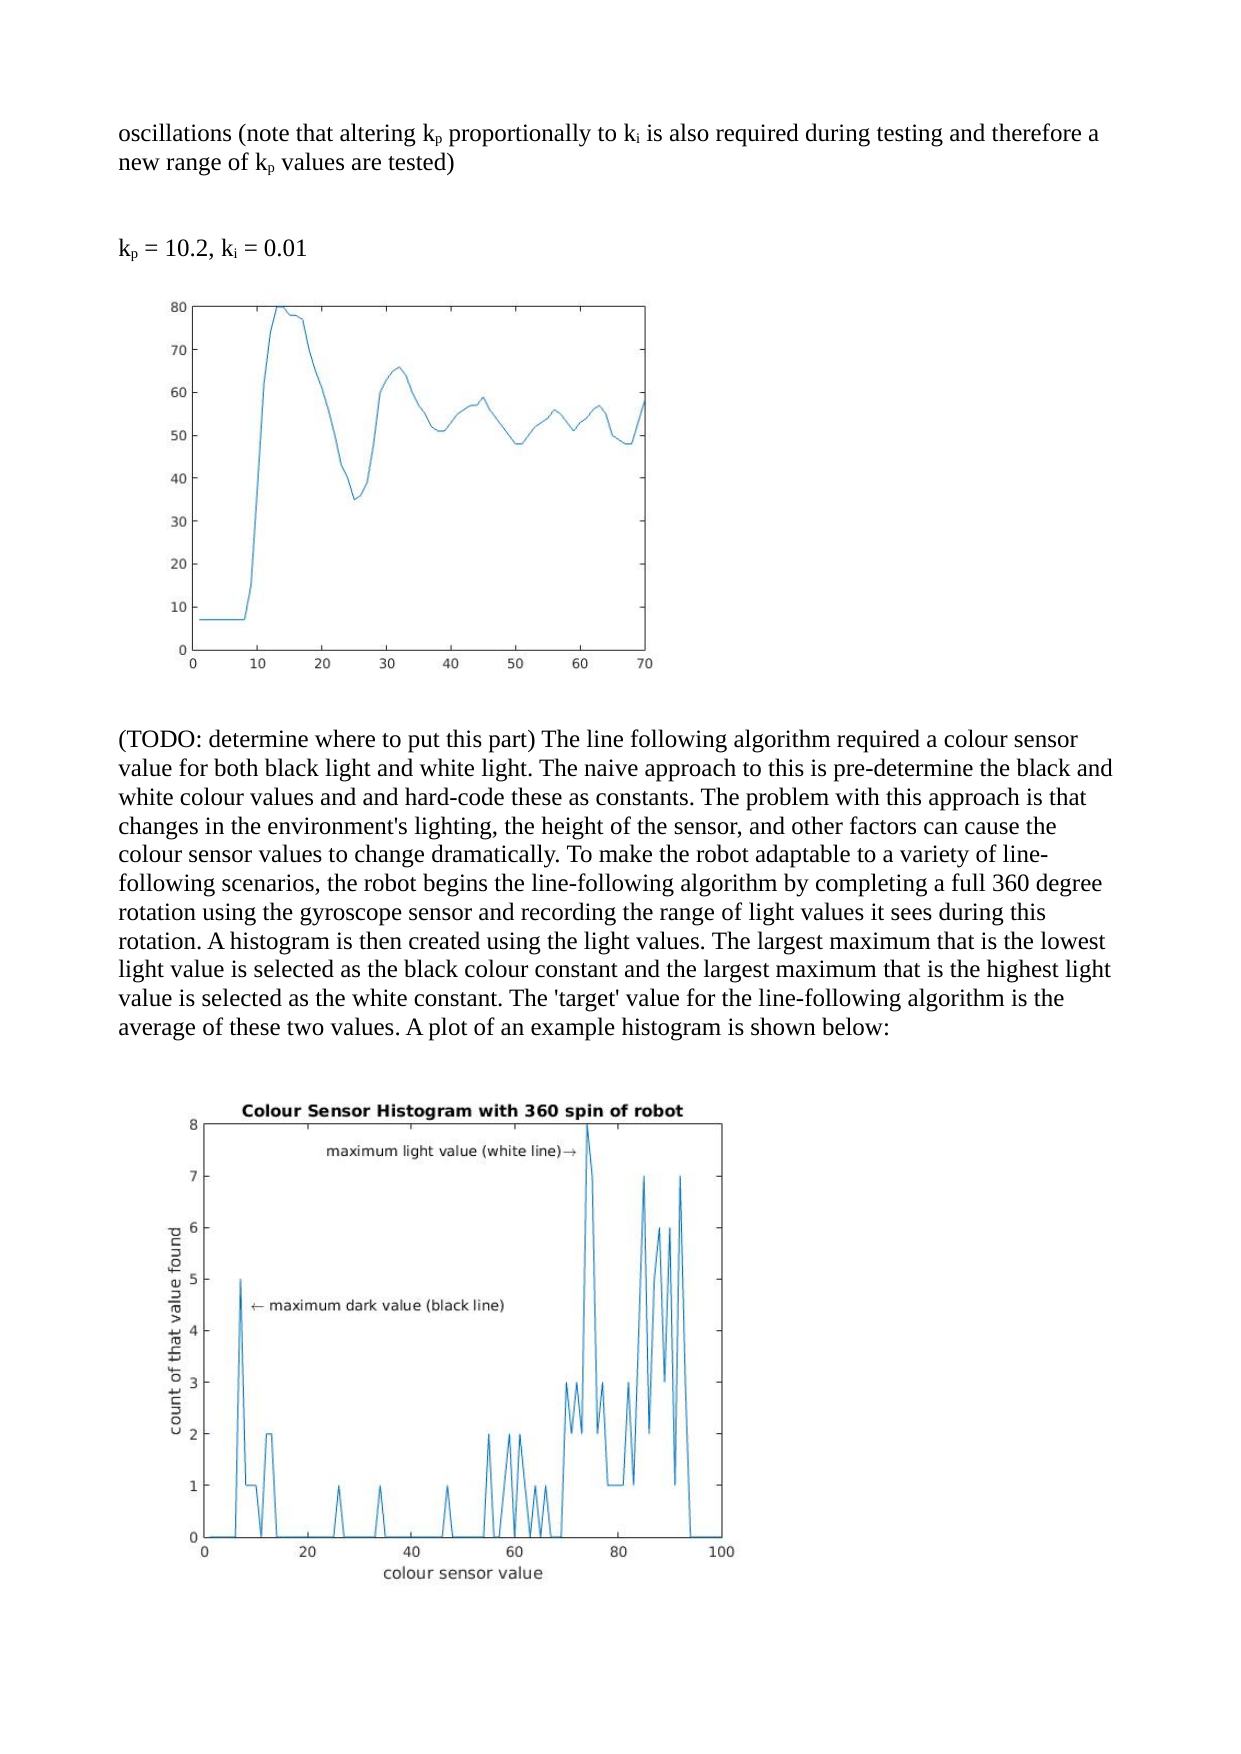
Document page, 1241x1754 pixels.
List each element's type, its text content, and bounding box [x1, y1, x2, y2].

text (TODO: determine where to put this part) The line following algorithm required a colour sensor value for both black light and white light. The naive approach to this is pre-determine the black and white colour values and and hard-code these as constants. The problem with this approach is that changes in the environment's lighting, the height of the sensor, and other factors can cause the colour sensor values to change dramatically. To make the robot adaptable to a variety of line-following scenarios, the robot begins the line-following algorithm by completing a full 360 degree rotation using the gyroscope sensor and recording the range of light values it sees during this rotation. A histogram is then created using the light values. The largest maximum that is the lowest light value is selected as the black colour constant and the largest maximum that is the highest light value is selected as the white constant. The 'target' value for the line-following algorithm is the average of these two values. A plot of an example histogram is shown below: [118, 724, 1122, 1041]
text oscillations (note that altering kp proportionally to ki is also required during testing and therefore a new range of kp values are tested) [118, 118, 1122, 176]
text kp = 10.2, ki = 0.01 [118, 233, 1122, 262]
picture [118, 1086, 784, 1593]
picture [117, 275, 700, 696]
